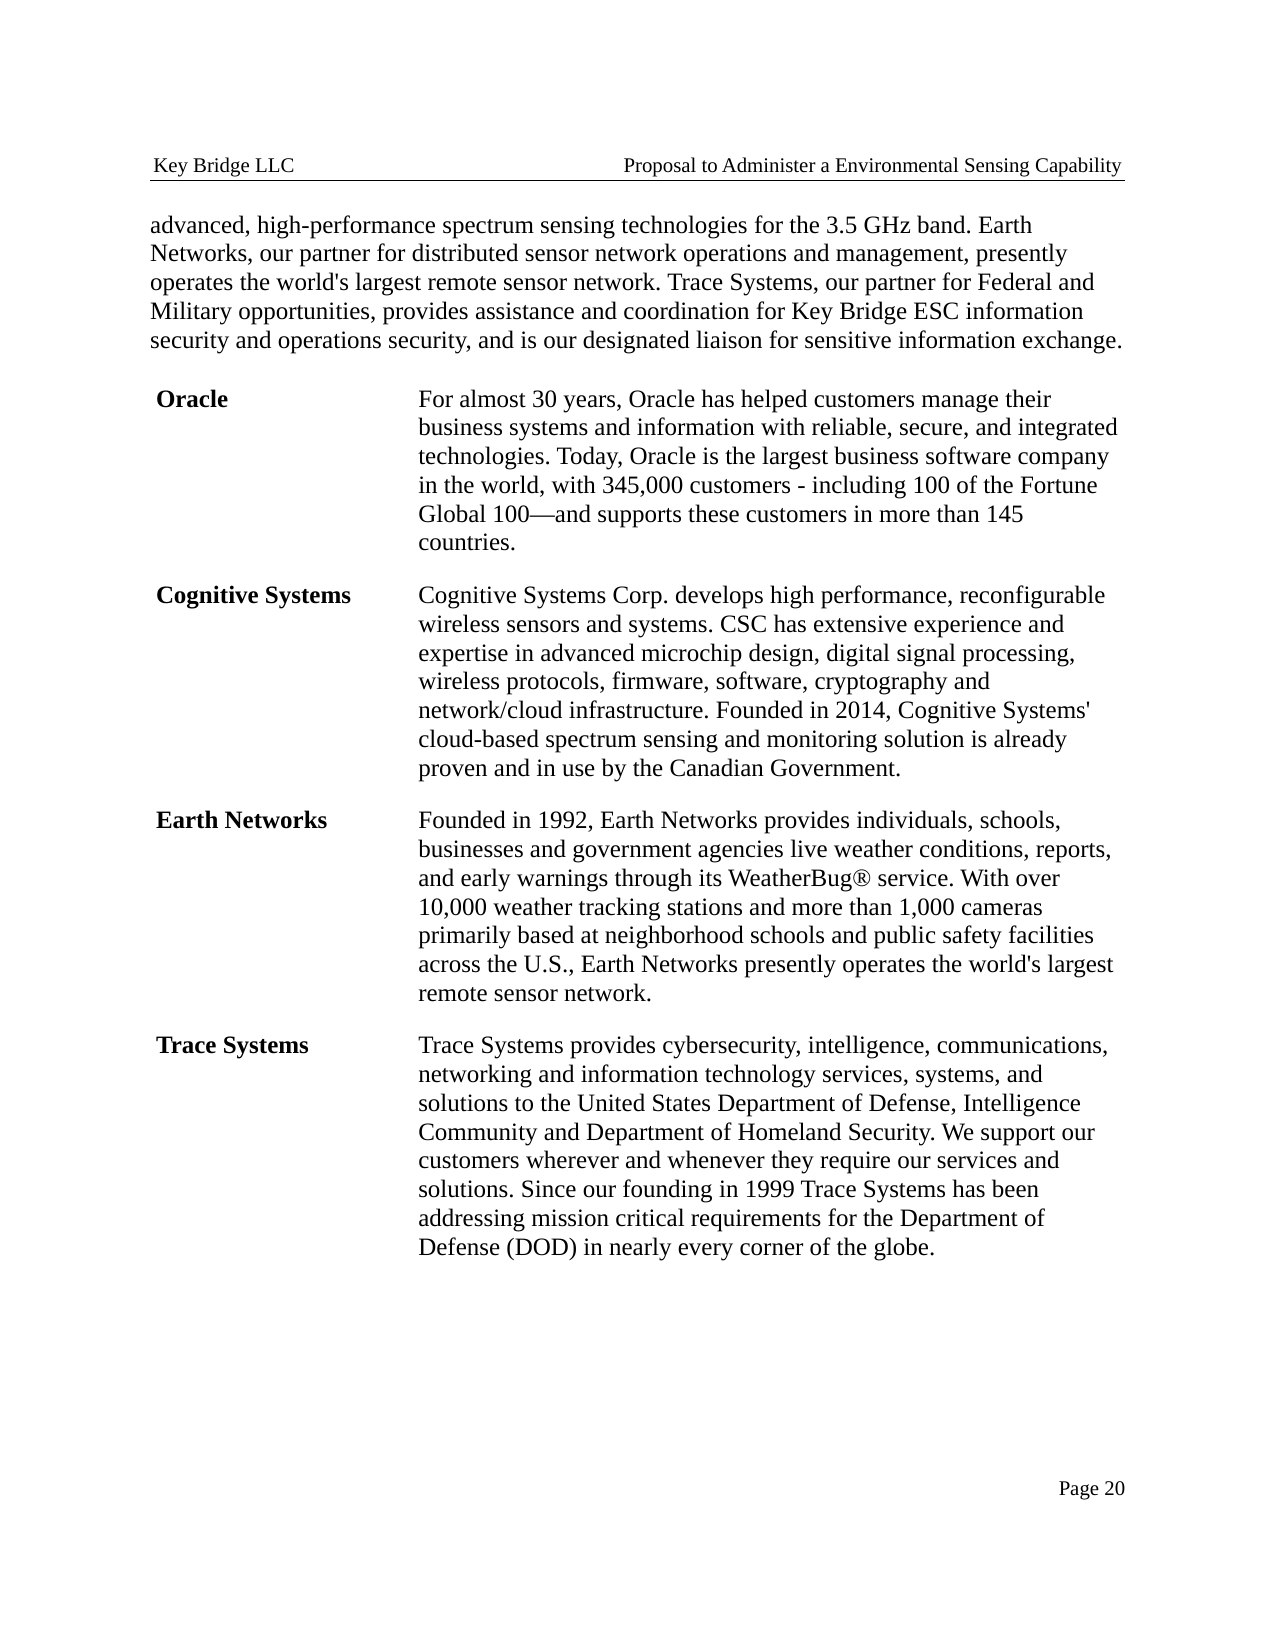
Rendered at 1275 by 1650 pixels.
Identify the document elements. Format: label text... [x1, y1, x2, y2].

table_cell Cognitive Systems Corp. develops high performance, reconfigurable wireless sensors and systems. CSC has extensive experience and expertise in advanced microchip design, digital signal processing, wireless protocols, firmware, software, cryptography and network/cloud infrastructure. Founded in 2014, Cognitive Systems' cloud-based spectrum sensing and monitoring solution is already proven and in use by the Canadian Government. [413, 574, 1125, 799]
table_cell Founded in 1992, Earth Networks provides individuals, schools, businesses and government agencies live weather conditions, reports, and early warnings through its WeatherBug® service. With over 10,000 weather tracking stations and more than 1,000 cameras primarily based at neighborhood schools and public safety facilities across the U.S., Earth Networks presently operates the world's largest remote sensor network. [413, 800, 1125, 1025]
table_cell Cognitive Systems [150, 574, 412, 799]
text advanced, high-performance spectrum sensing technologies for the 3.5 GHz band. Earth Networks, our partner for distributed sensor network operations and management, presently operates the world's largest remote sensor network. Trace Systems, our partner for Federal and Military opportunities, provides assistance and coordination for Key Bridge ESC information security and operations security, and is our designated liaison for sensitive information exchange. [150, 210, 1125, 353]
table_header Oracle [150, 378, 412, 574]
table_header For almost 30 years, Oracle has helped customers manage their business systems and information with reliable, secure, and integrated technologies. Today, Oracle is the largest business software company in the world, with 345,000 customers - including 100 of the Fortune Global 100—and supports these customers in more than 145 countries. [413, 378, 1125, 574]
table_cell Earth Networks [150, 800, 412, 1025]
table_cell Trace Systems provides cybersecurity, intelligence, communications, networking and information technology services, systems, and solutions to the United States Department of Defense, Intelligence Community and Department of Homeland Security. We support our customers wherever and whenever they require our services and solutions. Since our founding in 1999 Trace Systems has been addressing mission critical requirements for the Department of Defense (DOD) in nearly every corner of the globe. [413, 1025, 1125, 1279]
table_cell Trace Systems [150, 1025, 412, 1279]
